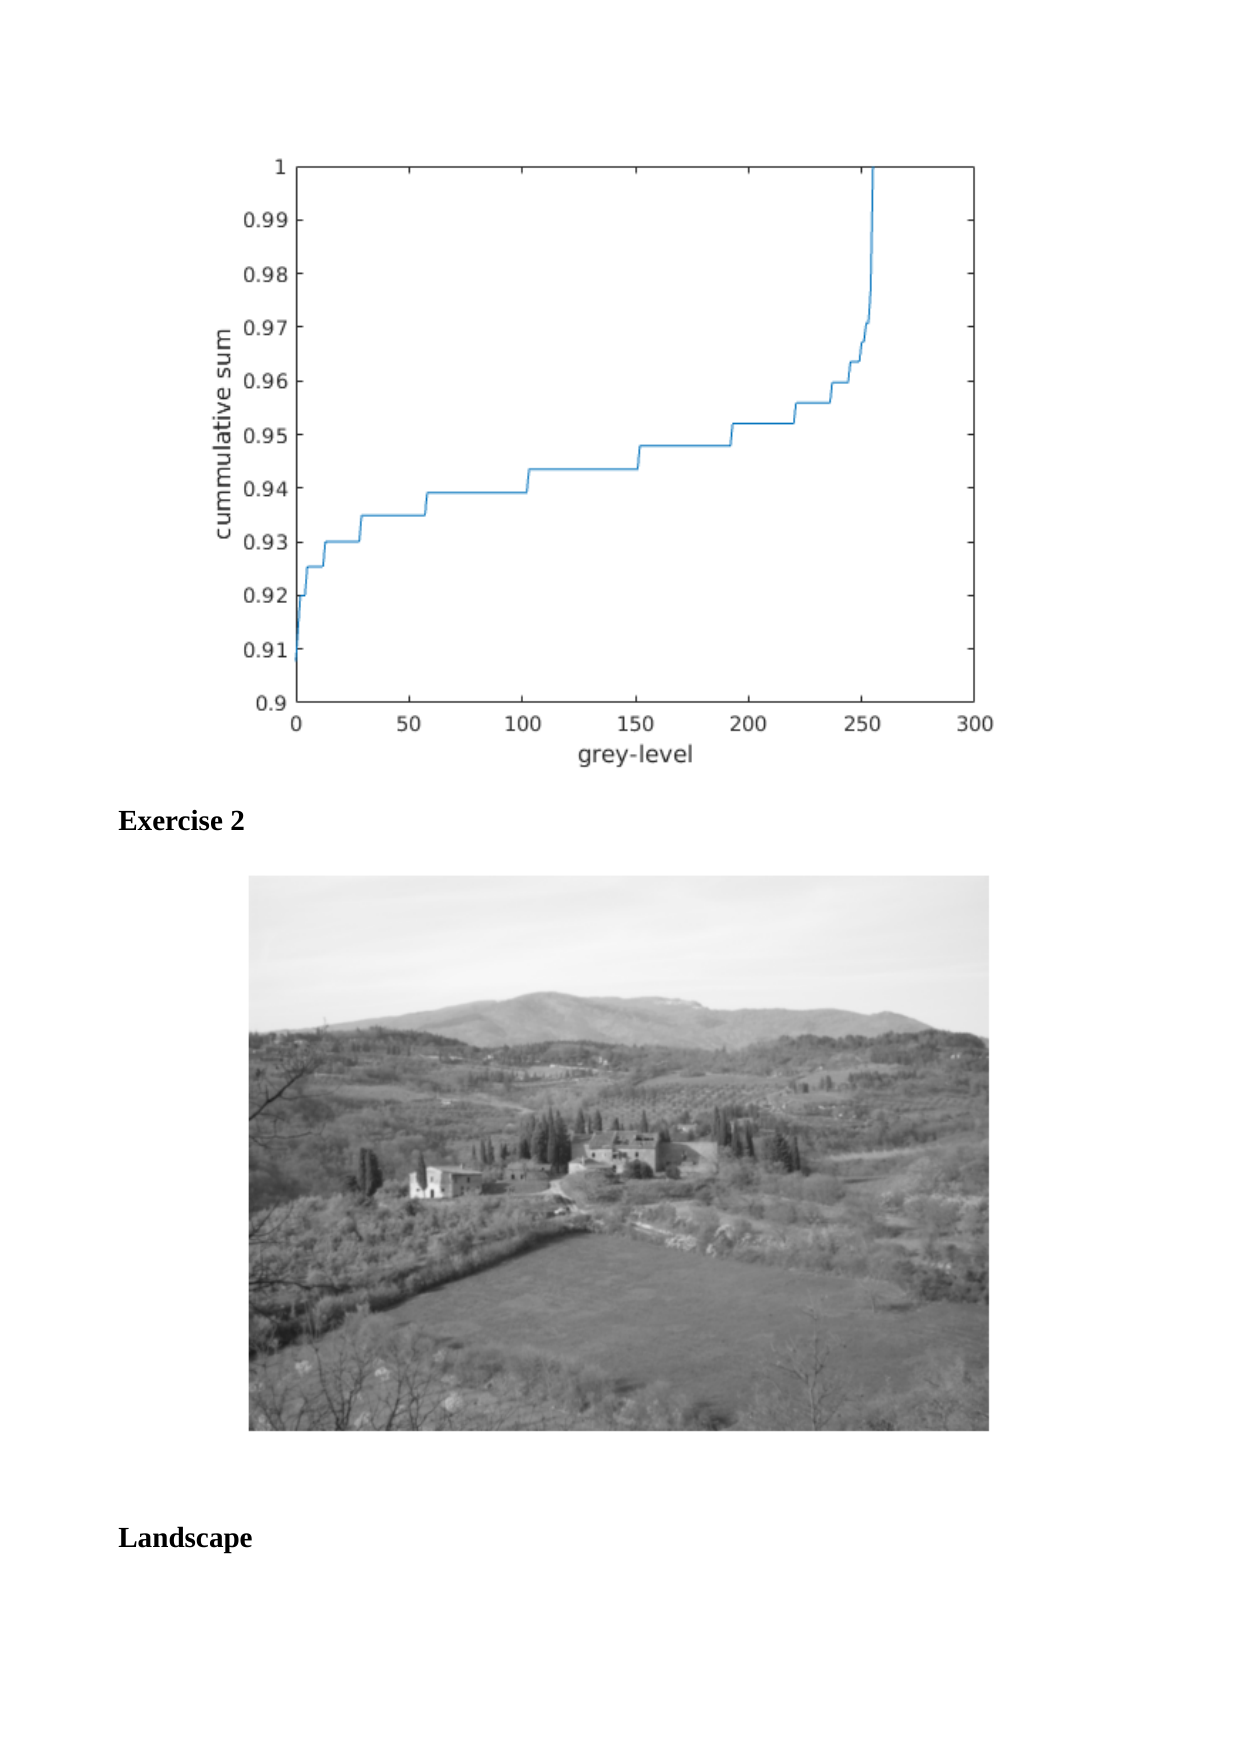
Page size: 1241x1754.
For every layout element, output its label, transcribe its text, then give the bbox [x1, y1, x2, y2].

picture [182, 118, 1058, 775]
text Landscape [118, 1521, 1122, 1554]
picture [118, 836, 1123, 1521]
text Exercise 2 [118, 803, 1122, 836]
